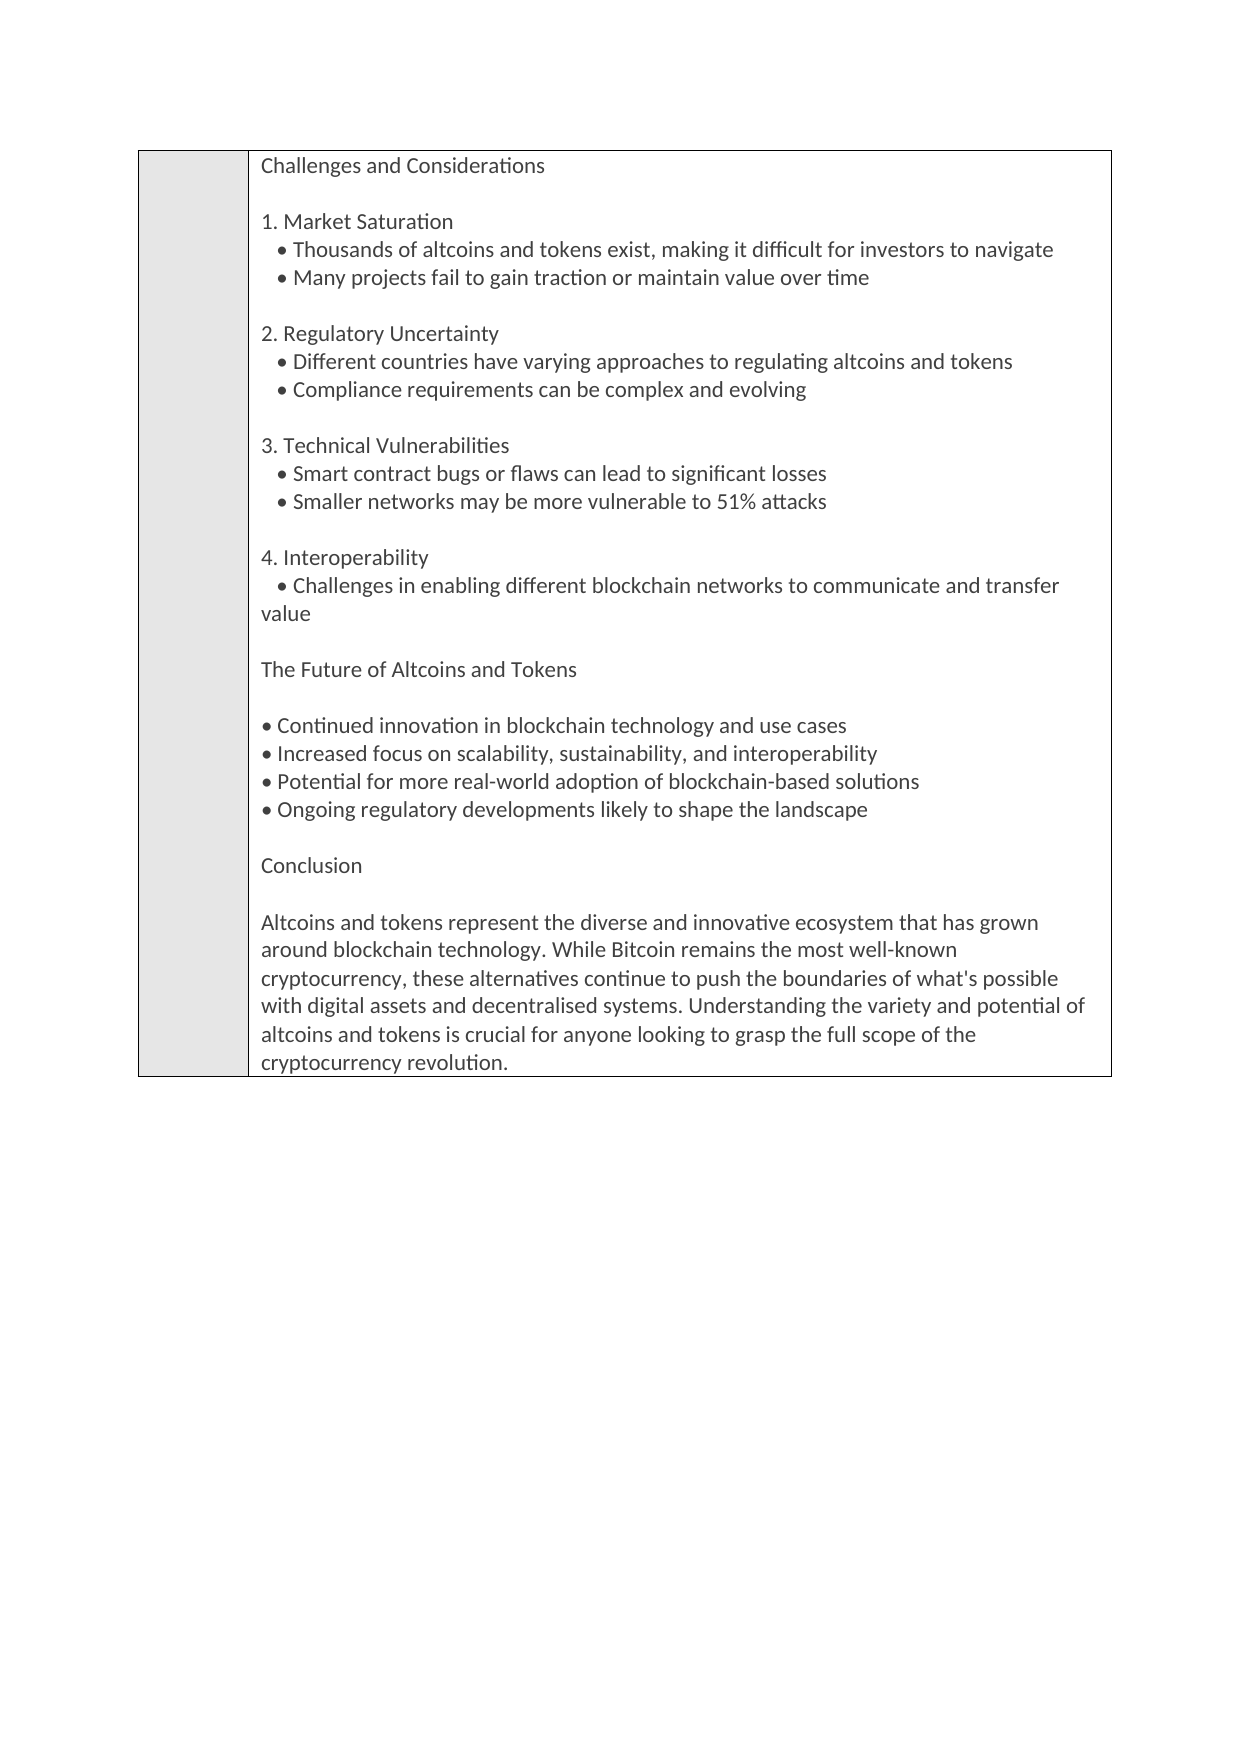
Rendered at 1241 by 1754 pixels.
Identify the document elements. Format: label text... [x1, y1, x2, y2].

table_cell [139, 151, 248, 1076]
table_cell Challenges and Considerations 1. Market Saturation • Thousands of altcoins and tokens exist, making it difficult for investors to navigate • Many projects fail to gain traction or maintain value over time 2. Regulatory Uncertainty • Different countries have varying approaches to regulating altcoins and tokens • Compliance requirements can be complex and evolving 3. Technical Vulnerabilities • Smart contract bugs or flaws can lead to significant losses • Smaller networks may be more vulnerable to 51% attacks 4. Interoperability • Challenges in enabling different blockchain networks to communicate and transfer value The Future of Altcoins and Tokens • Continued innovation in blockchain technology and use cases • Increased focus on scalability, sustainability, and interoperability • Potential for more real-world adoption of blockchain-based solutions • Ongoing regulatory developments likely to shape the landscape Conclusion Altcoins and tokens represent the diverse and innovative ecosystem that has grown around blockchain technology. While Bitcoin remains the most well-known cryptocurrency, these alternatives continue to push the boundaries of what's possible with digital assets and decentralised systems. Understanding the variety and potential of altcoins and tokens is crucial for anyone looking to grasp the full scope of the cryptocurrency revolution. [249, 151, 1111, 1076]
